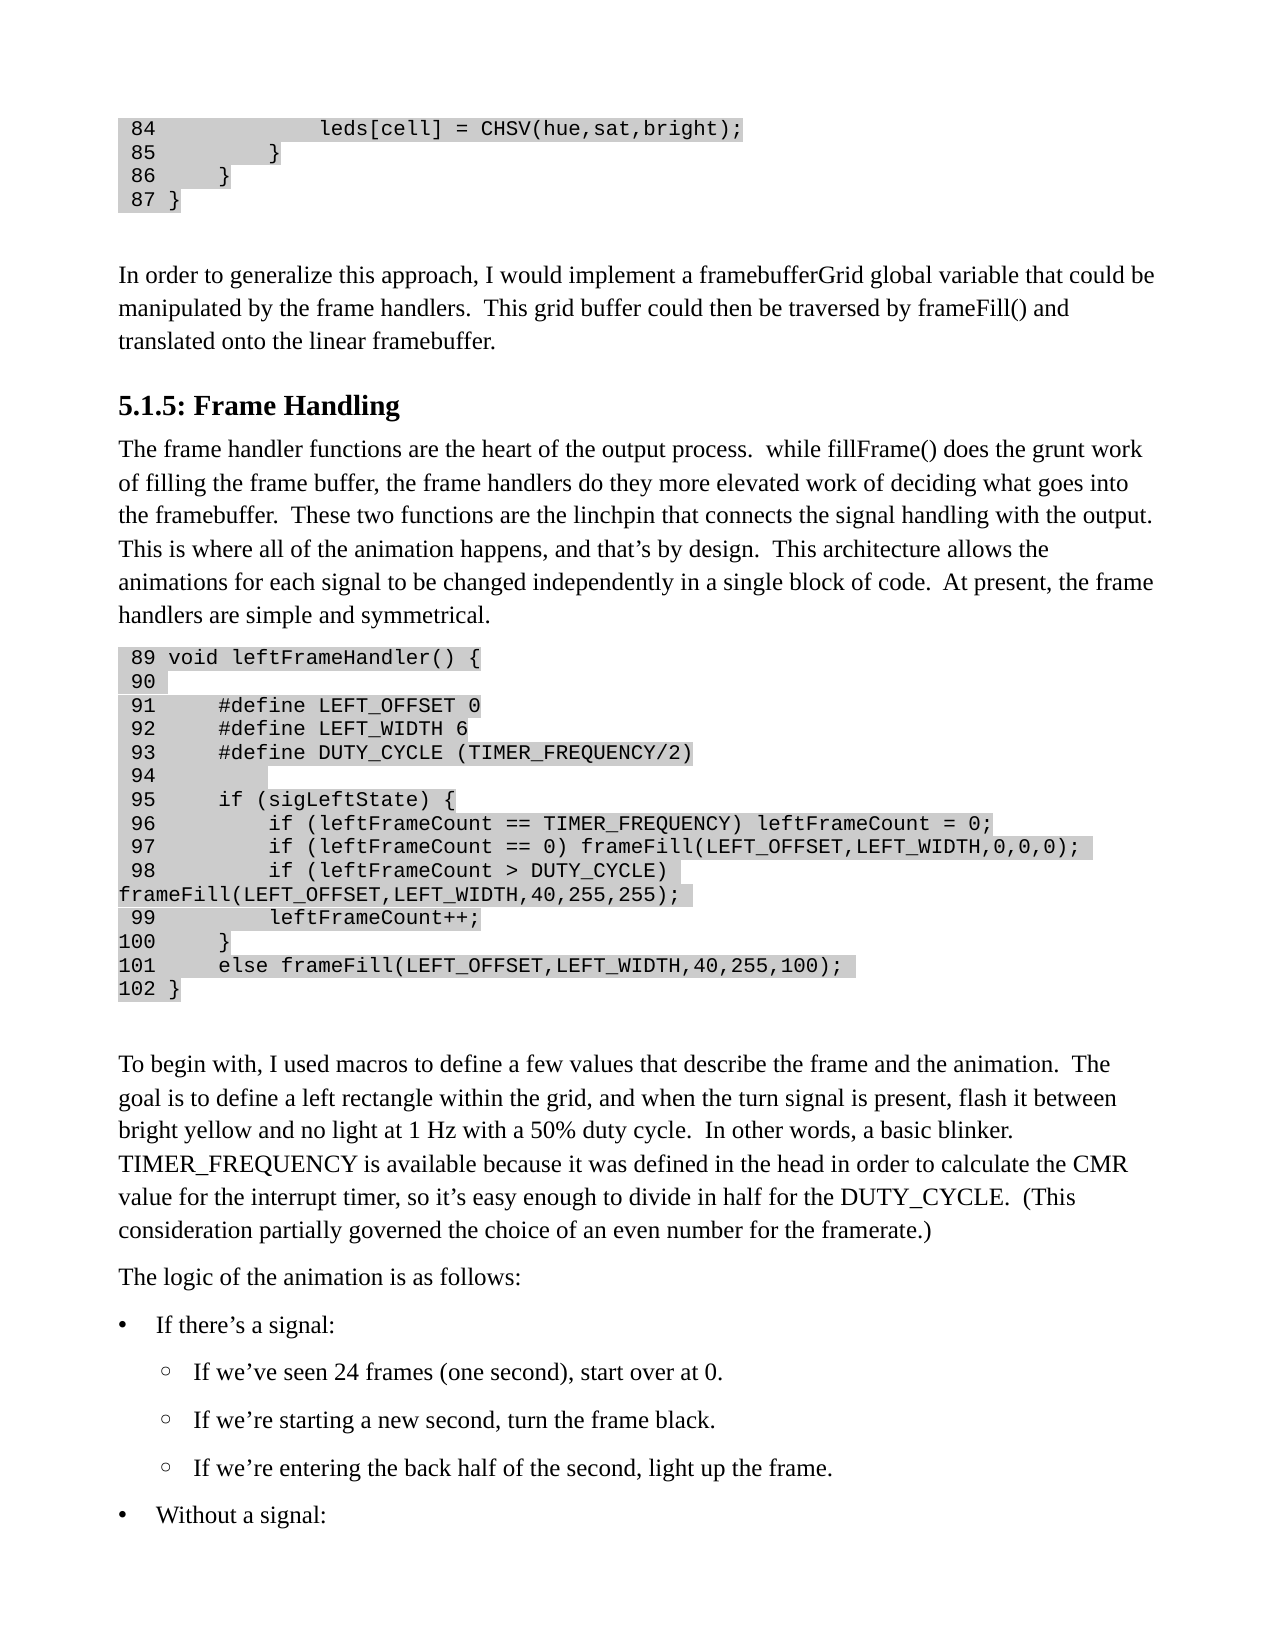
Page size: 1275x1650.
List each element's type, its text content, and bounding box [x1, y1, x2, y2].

subtitle 5.1.5: Frame Handling [118, 388, 1157, 422]
text 94 [118, 766, 1157, 789]
list If we’re starting a new second, turn the frame black. [156, 1405, 1157, 1434]
text 86 } [118, 165, 1157, 189]
text The frame handler functions are the heart of the output process. while fillFrame() does the grunt work of filling the frame buffer, the frame handlers do they more elevated work of deciding what goes into the framebuffer. These two functions are the linchpin that connects the signal handling with the output. This is where all of the animation happens, and that’s by design. This architecture allows the animations for each signal to be changed independently in a single block of code. At present, the frame handlers are simple and symmetrical. [118, 434, 1157, 628]
text 98 if (leftFrameCount > DUTY_CYCLE) frameFill(LEFT_OFFSET,LEFT_WIDTH,40,255,255); [118, 860, 1157, 907]
text To begin with, I used macros to define a few values that describe the frame and the animation. The goal is to define a left rectangle within the grid, and when the turn signal is present, flash it between bright yellow and no light at 1 Hz with a 50% duty cycle. In other words, a basic blinker. TIMER_FREQUENCY is available because it was defined in the head in order to calculate the CMR value for the interrupt timer, so it’s easy enough to divide in half for the DUTY_CYCLE. (This consideration partially governed the choice of an even number for the framerate.) [118, 1049, 1157, 1243]
text 89 void leftFrameHandler() { [118, 647, 1157, 671]
text 97 if (leftFrameCount == 0) frameFill(LEFT_OFFSET,LEFT_WIDTH,0,0,0); [118, 836, 1157, 860]
list Without a signal: [118, 1500, 1157, 1529]
text 91 #define LEFT_OFFSET 0 [118, 694, 1157, 718]
text 84 leds[cell] = CHSV(hue,sat,bright); [118, 118, 1157, 142]
text 85 } [118, 142, 1157, 165]
text 96 if (leftFrameCount == TIMER_FREQUENCY) leftFrameCount = 0; [118, 813, 1157, 836]
list If we’ve seen 24 frames (one second), start over at 0. [156, 1357, 1157, 1386]
text 90 [118, 671, 1157, 694]
text In order to generalize this approach, I would implement a framebufferGrid global variable that could be manipulated by the frame handlers. This grid buffer could then be traversed by frameFill() and translated onto the linear framebuffer. [118, 260, 1157, 355]
text 93 #define DUTY_CYCLE (TIMER_FREQUENCY/2) [118, 742, 1157, 766]
list If we’re entering the back half of the second, light up the frame. [156, 1453, 1157, 1481]
text 87 } [118, 189, 1157, 213]
list If there’s a signal: [118, 1310, 1157, 1339]
text 95 if (sigLeftState) { [118, 789, 1157, 813]
text 100 } [118, 931, 1157, 955]
text 99 leftFrameCount++; [118, 907, 1157, 931]
text The logic of the animation is as follows: [118, 1262, 1157, 1291]
text 92 #define LEFT_WIDTH 6 [118, 718, 1157, 742]
text 101 else frameFill(LEFT_OFFSET,LEFT_WIDTH,40,255,100); [118, 955, 1157, 978]
text 102 } [118, 978, 1157, 1002]
